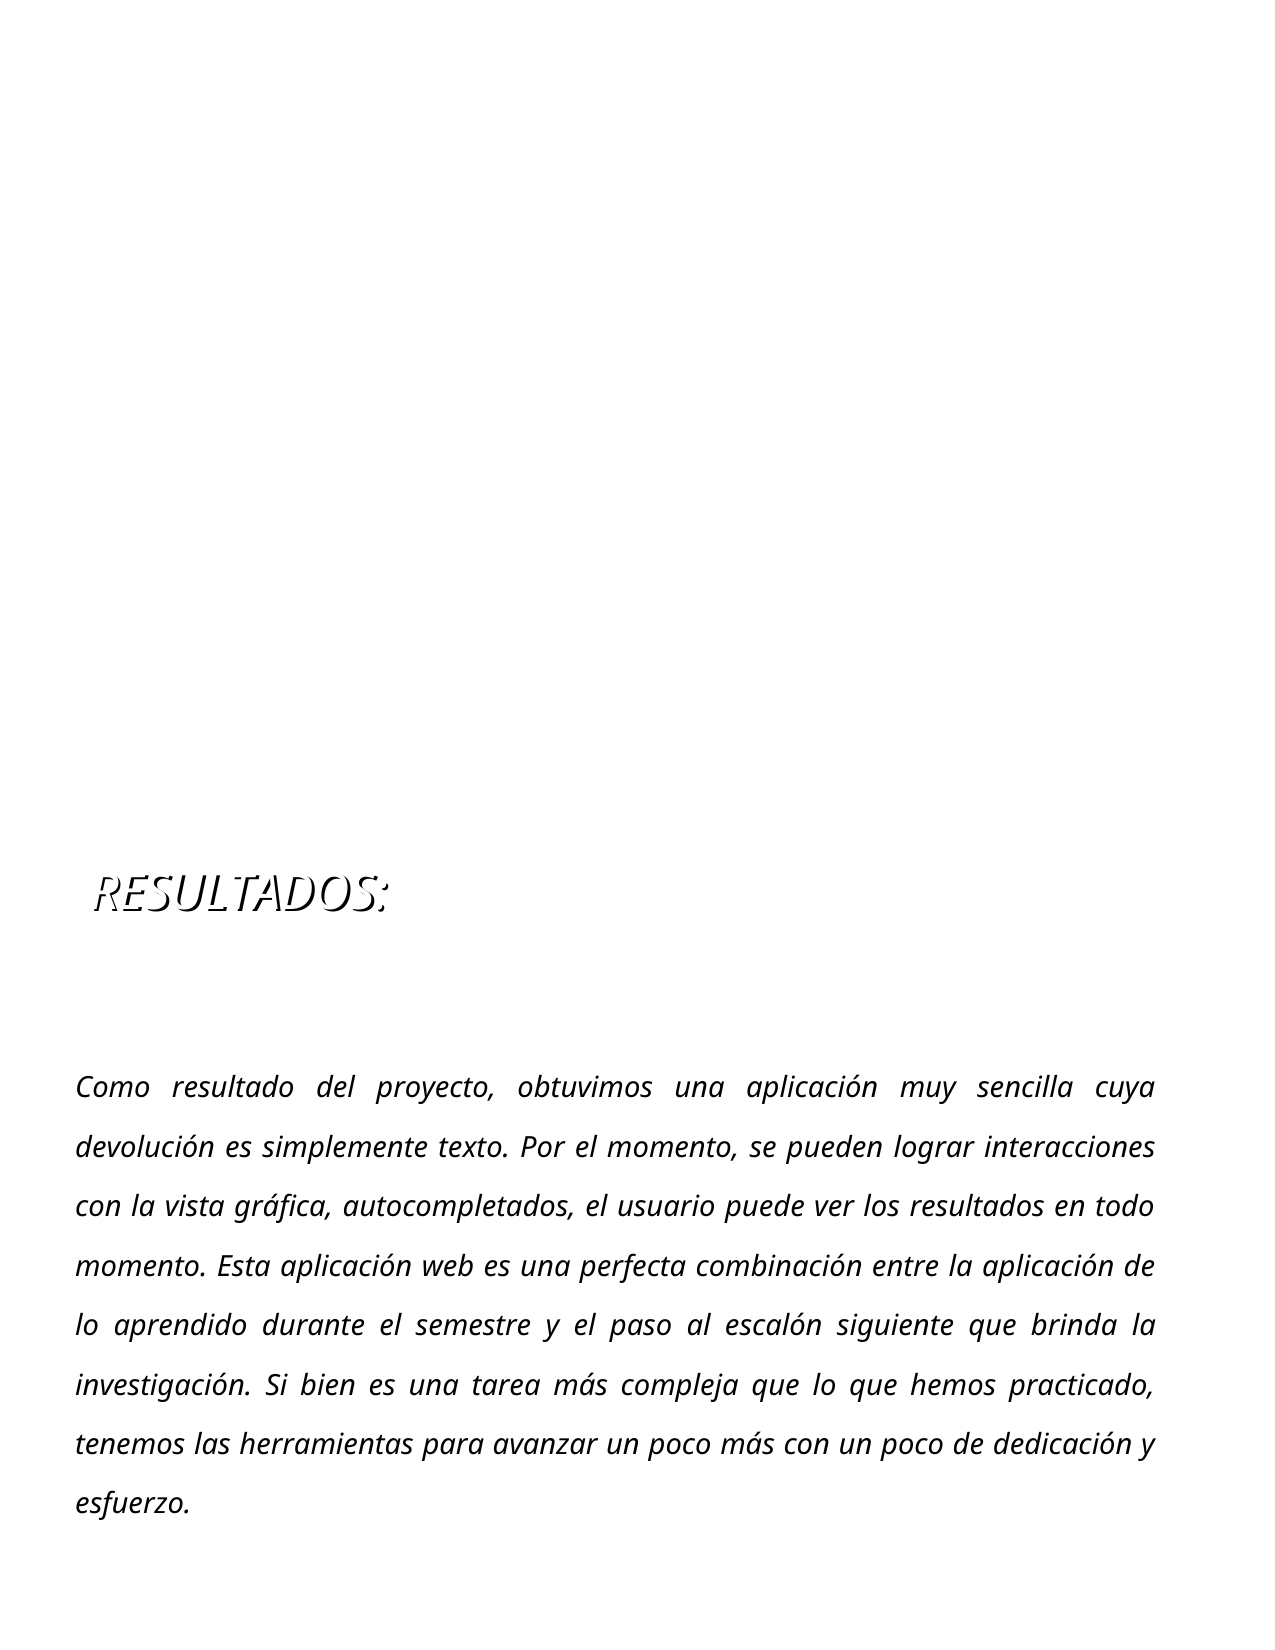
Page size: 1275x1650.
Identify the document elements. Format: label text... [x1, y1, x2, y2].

text Como resultado del proyecto, obtuvimos una aplicación muy sencilla cuya devolución es simplemente texto. Por el momento, se pueden lograr interacciones con la vista gráfica, autocompletados, el usuario puede ver los resultados en todo momento. Esta aplicación web es una perfecta combinación entre la aplicación de lo aprendido durante el semestre y el paso al escalón siguiente que brinda la investigación. Si bien es una tarea más compleja que lo que hemos practicado, tenemos las herramientas para avanzar un poco más con un poco de dedicación y esfuerzo. [75, 1066, 1160, 1522]
text RESULTADOS: [90, 856, 621, 924]
